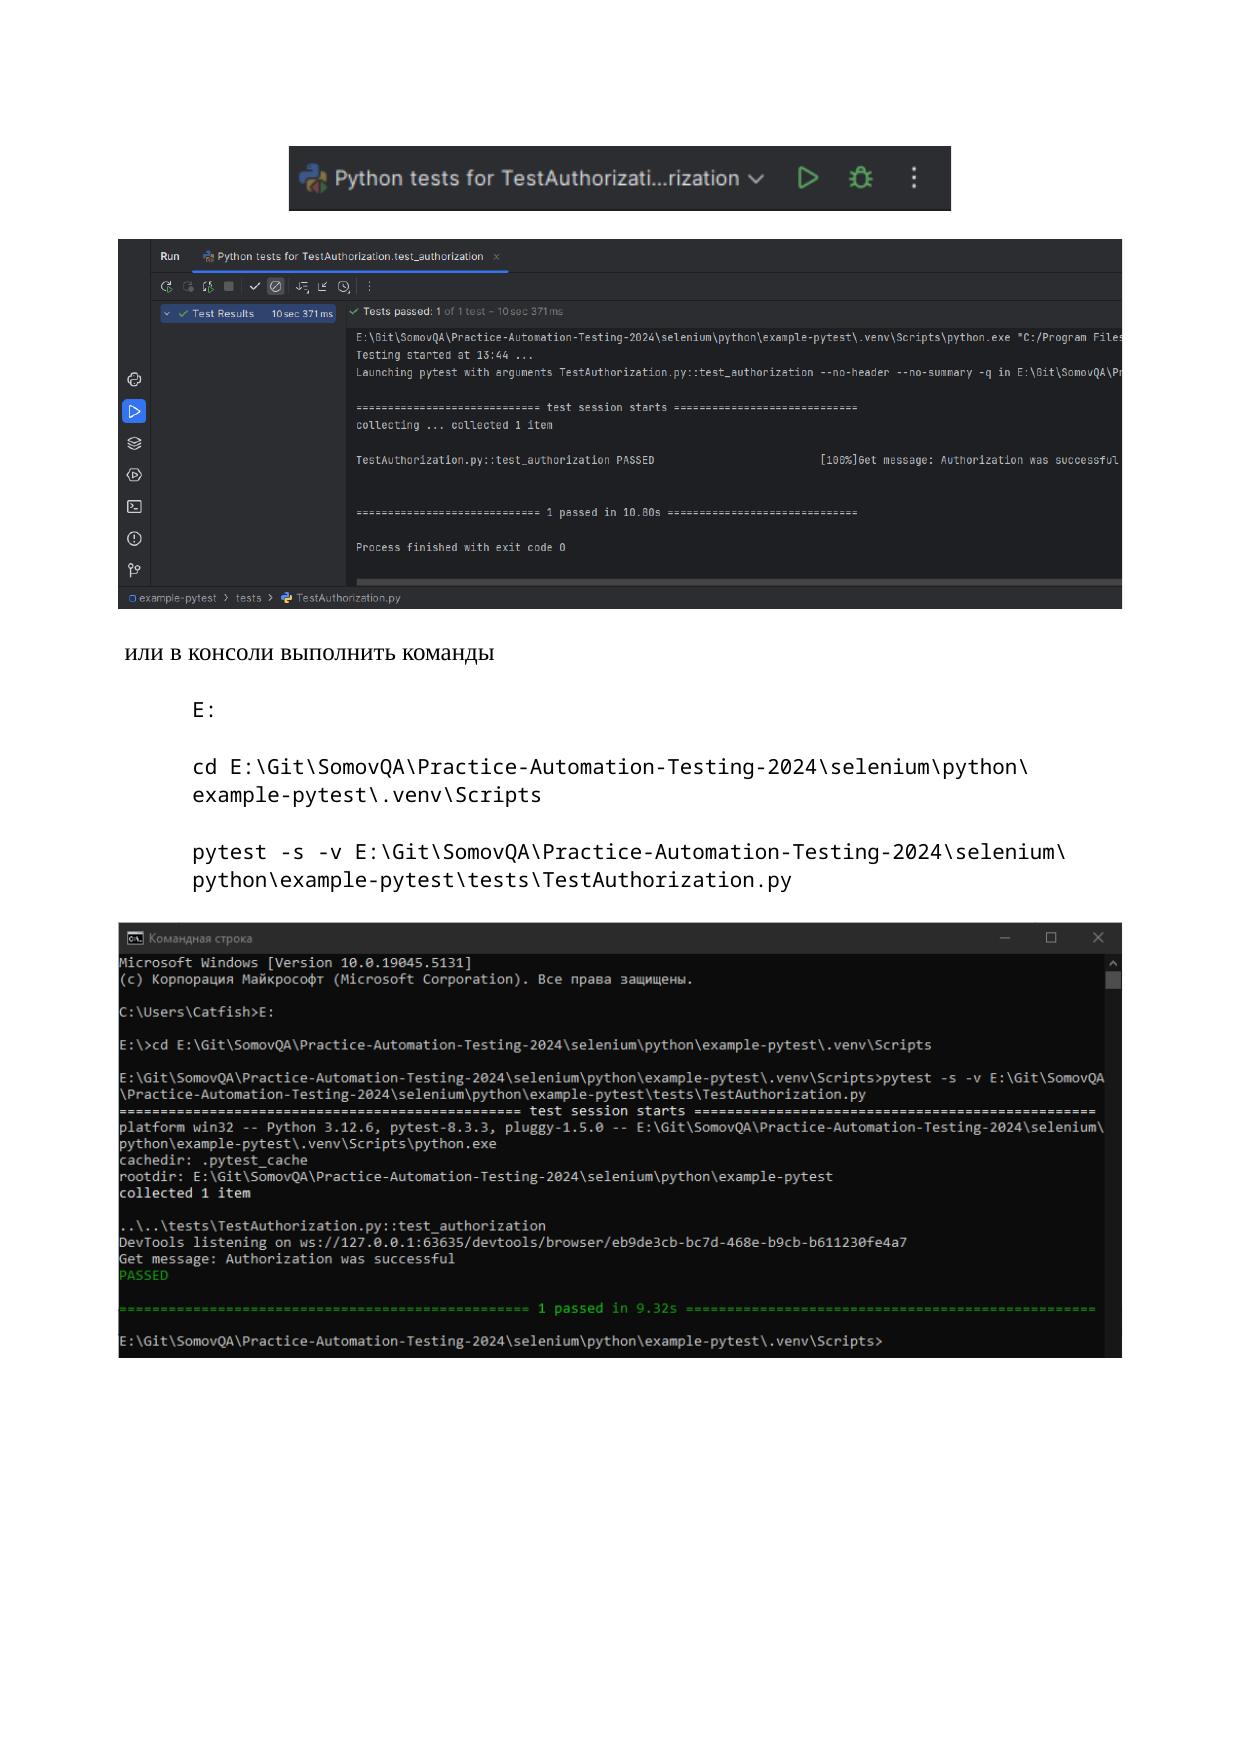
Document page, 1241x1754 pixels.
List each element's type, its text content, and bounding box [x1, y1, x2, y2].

picture [288, 146, 952, 211]
picture [118, 922, 1123, 1358]
text E: [192, 695, 1122, 723]
text cd E:\Git\SomovQA\Practice-Automation-Testing-2024\selenium\python\example-pytest\.venv\Scripts [192, 752, 1122, 809]
text или в консоли выполнить команды [118, 637, 1122, 666]
picture [118, 239, 1123, 609]
text pytest -s -v E:\Git\SomovQA\Practice-Automation-Testing-2024\selenium\python\example-pytest\tests\TestAuthorization.py [192, 837, 1122, 894]
